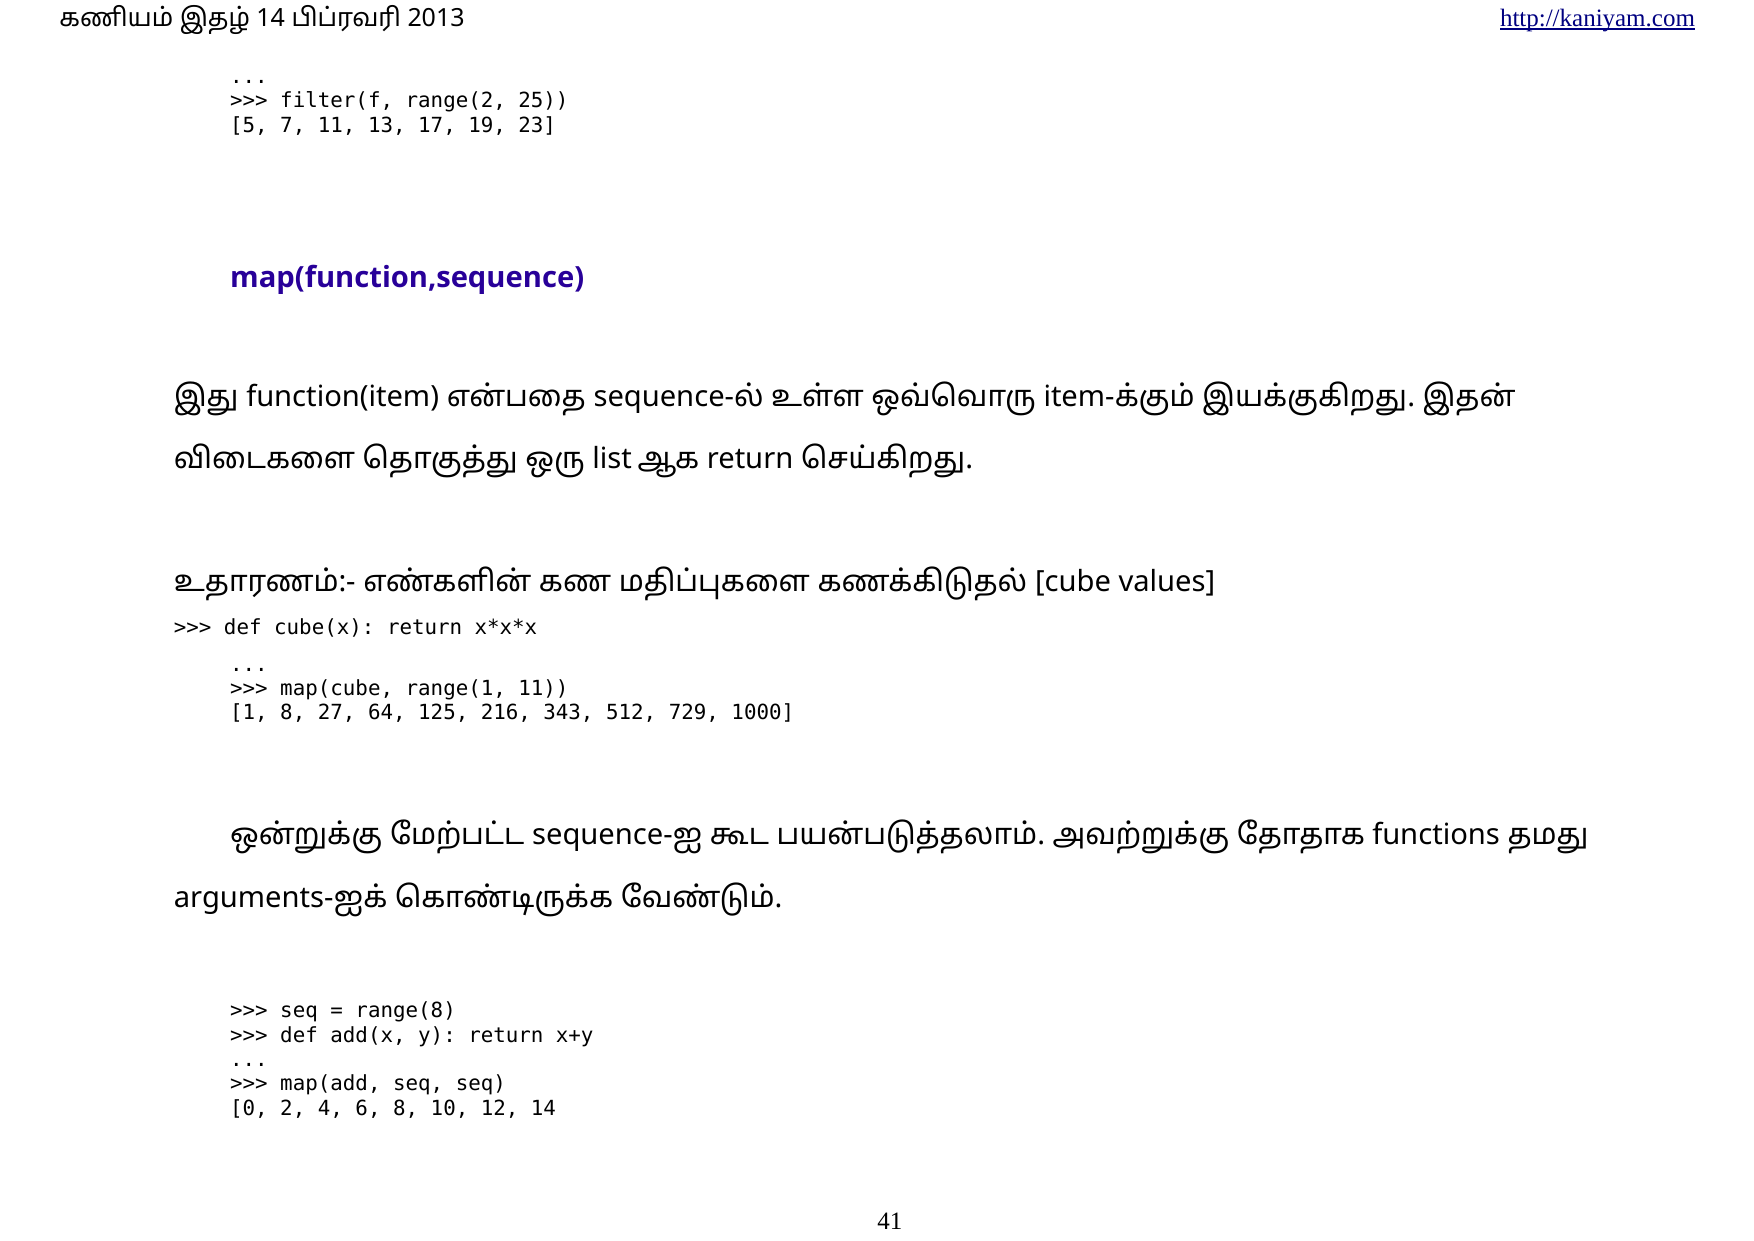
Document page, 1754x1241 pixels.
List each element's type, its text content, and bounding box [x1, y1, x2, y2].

text இது function(item) என்பதை sequence-ல் உள்ள ஒவ்வொரு item-க்கும் இயக்குகிறது. இதன் விடைகளை தொகுத்து ஒரு listஆக return செய்கிறது. உதாரணம்:- எண்களின் கண மதிப்புகளை கணக்கிடுதல் [cube values] >>> def cube(x): return x*x*x [174, 316, 1695, 639]
text [5, 7, 11, 13, 17, 19, 23] [174, 113, 1695, 137]
text >>> map(add, seq, seq) [174, 1071, 1695, 1096]
text >>> filter(f, range(2, 25)) [174, 88, 1695, 113]
text >>> map(cube, range(1, 11)) [174, 676, 1695, 700]
text ... [174, 652, 1695, 676]
text [0, 2, 4, 6, 8, 10, 12, 14 [174, 1096, 1695, 1120]
text [1, 8, 27, 64, 125, 216, 343, 512, 729, 1000] [174, 700, 1695, 724]
text >>> seq = range(8) [174, 998, 1695, 1023]
text ஒன்றுக்கு மேற்பட்ட sequence-ஐ கூட பயன்படுத்தலாம். அவற்றுக்கு தோதாக functions தமது arguments-ஐக் கொண்டிருக்க வேண்டும். [174, 813, 1695, 979]
text map(function,sequence) [174, 256, 1695, 296]
text >>> def add(x, y): return x+y [174, 1023, 1695, 1047]
text ... [174, 1047, 1695, 1071]
text ... [174, 64, 1695, 88]
